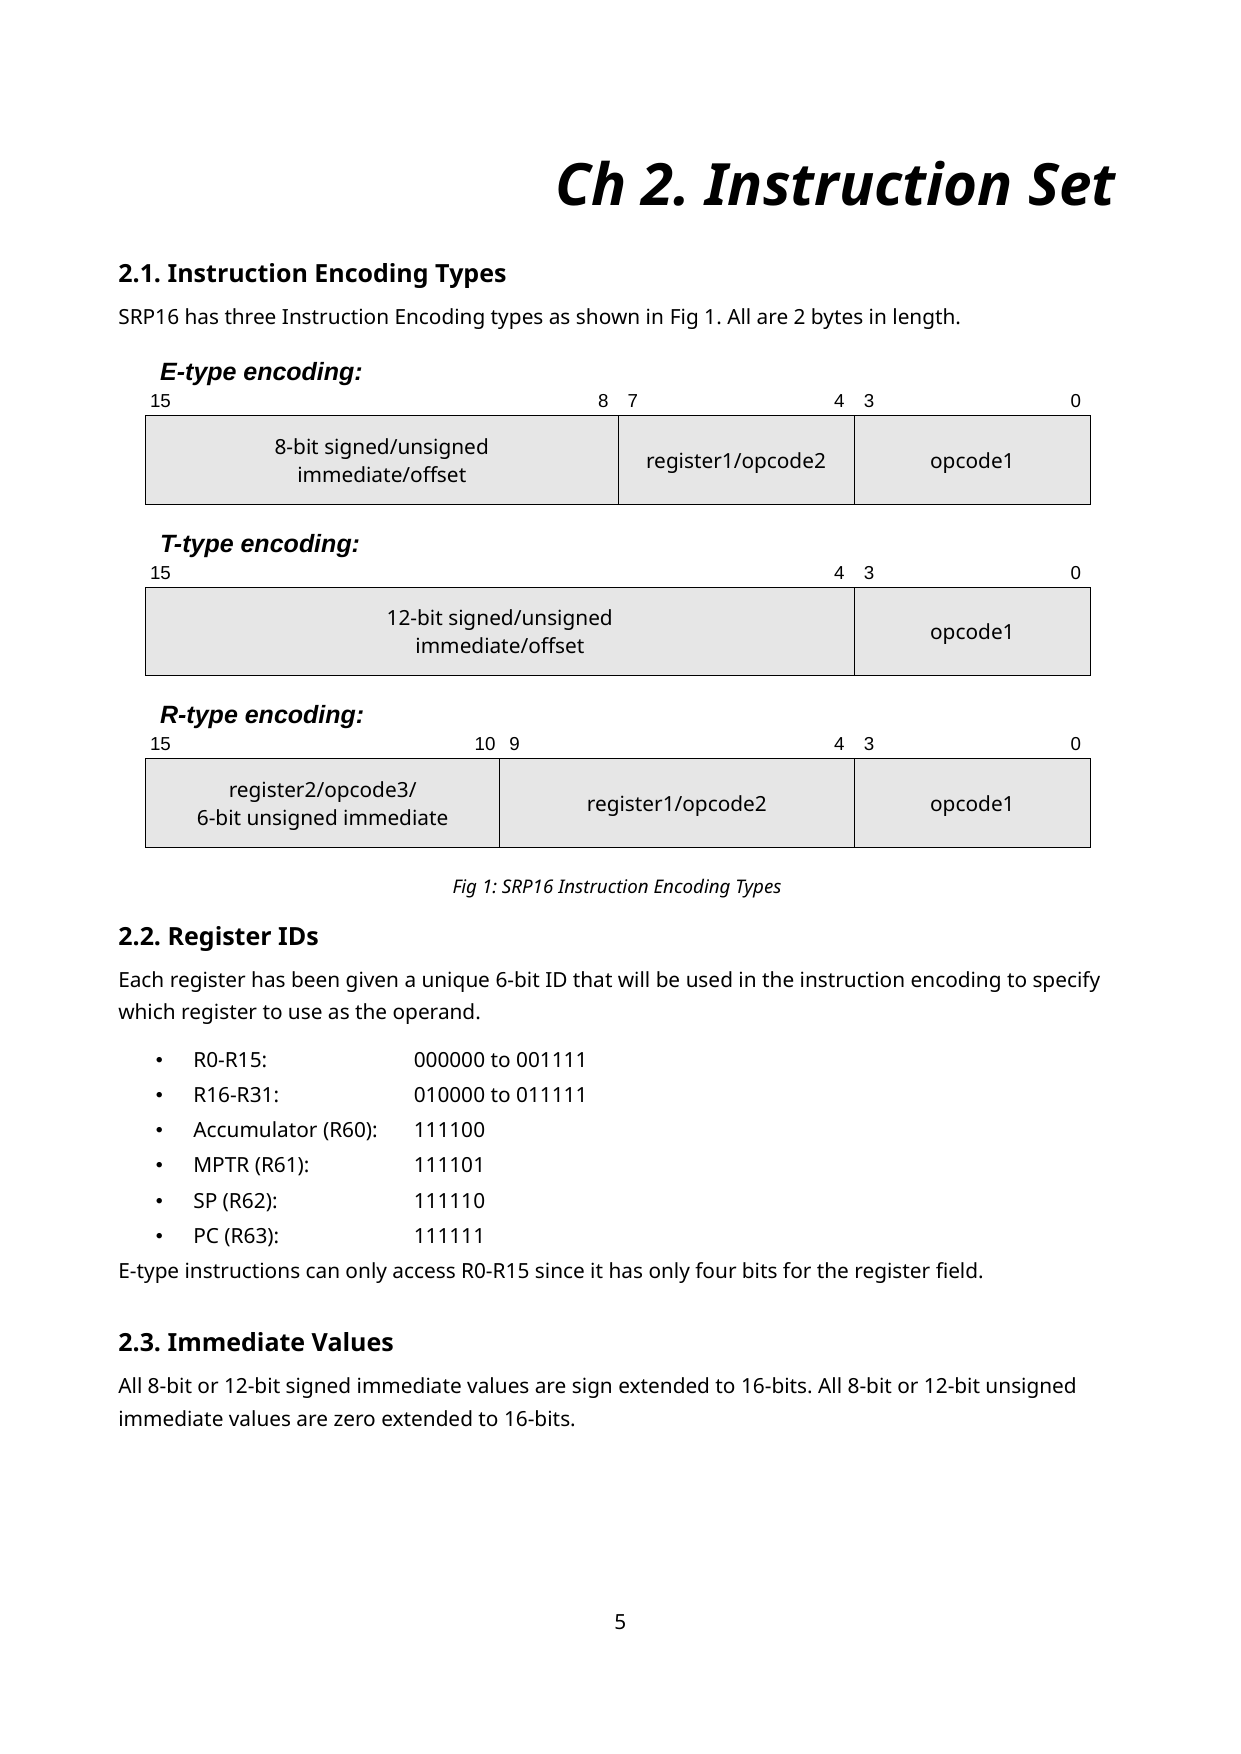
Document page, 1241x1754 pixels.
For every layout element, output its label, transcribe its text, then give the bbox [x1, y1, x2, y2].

list Accumulator (R60): 111100 [156, 1115, 1122, 1144]
text E-type instructions can only access R0-R15 since it has only four bits for the register field. [118, 1257, 1122, 1285]
text Fig 1: SRP16 Instruction Encoding Types [145, 676, 1091, 758]
subtitle Instruction Encoding Types [118, 256, 1122, 290]
subtitle Immediate Values [118, 1324, 1122, 1359]
list SP (R62): 111110 [156, 1186, 1122, 1214]
text Fig 1: SRP16 Instruction Encoding Types [145, 848, 1091, 899]
text Fig 1: SRP16 Instruction Encoding Types [145, 505, 1091, 587]
list R16-R31: 010000 to 011111 [156, 1080, 1122, 1108]
list MPTR (R61): 111101 [156, 1151, 1122, 1179]
list PC (R63): 111111 [156, 1221, 1122, 1250]
text All 8-bit or 12-bit signed immediate values are sign extended to 16-bits. All 8-bit or 12-bit unsigned immediate values are zero extended to 16-bits. [118, 1371, 1122, 1432]
text Each register has been given a unique 6-bit ID that will be used in the instruction encoding to specify which register to use as the operand. [118, 965, 1122, 1026]
subtitle Register IDs [118, 371, 1122, 952]
subtitle Instruction Set [118, 143, 1122, 223]
text SRP16 has three Instruction Encoding types as shown in Fig 1. All are 2 bytes in length. [118, 302, 1122, 331]
list R0-R15: 000000 to 001111 [156, 1045, 1122, 1073]
